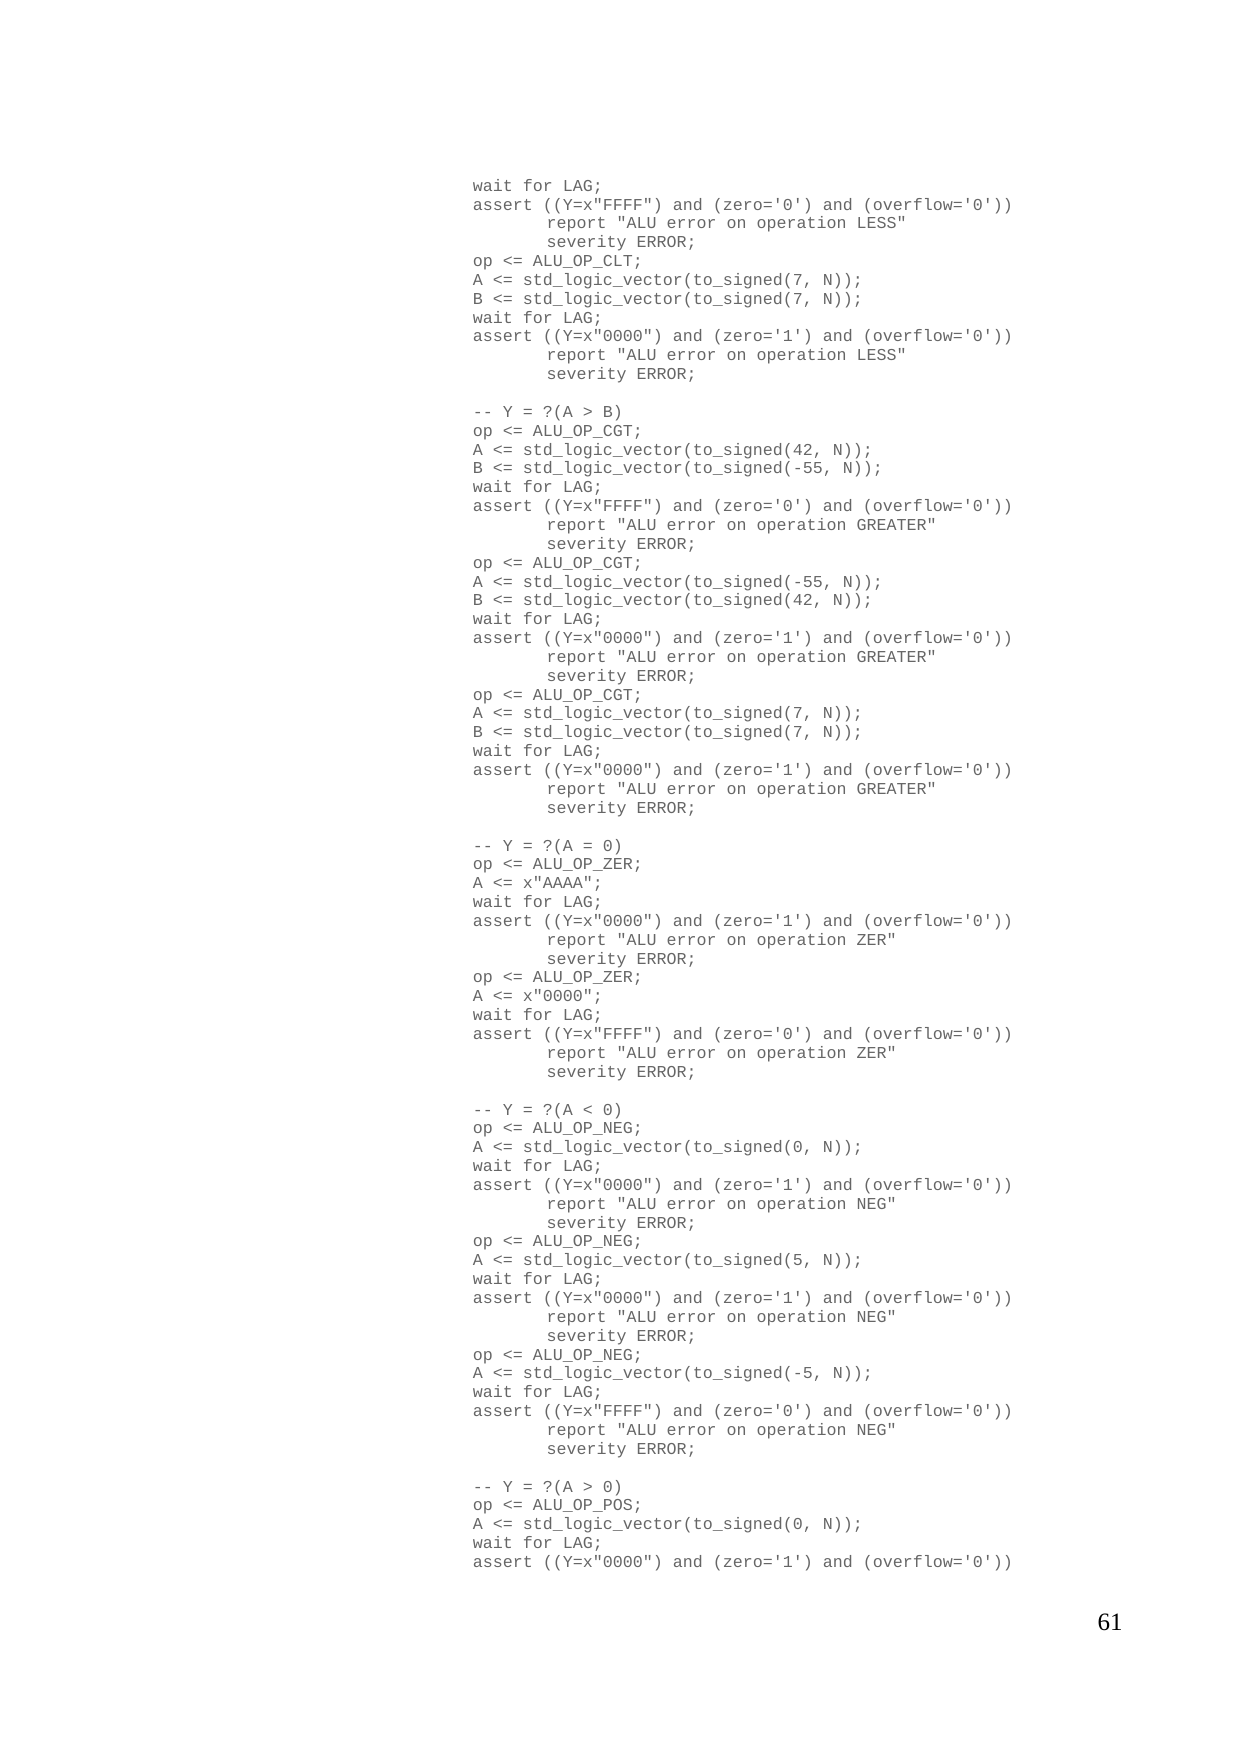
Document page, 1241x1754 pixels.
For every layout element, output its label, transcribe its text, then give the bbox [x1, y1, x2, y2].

text op <= ALU_OP_NEG; [177, 1233, 1122, 1252]
text -- Y = ?(A > 0) [177, 1478, 1122, 1497]
text B <= std_logic_vector(to_signed(7, N)); [177, 290, 1122, 309]
text severity ERROR; [177, 1214, 1122, 1233]
text B <= std_logic_vector(to_signed(42, N)); [177, 592, 1122, 611]
text assert ((Y=x"FFFF") and (zero='0') and (overflow='0')) [177, 1403, 1122, 1422]
text A <= x"0000"; [177, 988, 1122, 1007]
text op <= ALU_OP_CLT; [177, 253, 1122, 271]
text report "ALU error on operation GREATER" [177, 781, 1122, 799]
text -- Y = ?(A > B) [177, 403, 1122, 422]
text A <= std_logic_vector(to_signed(7, N)); [177, 271, 1122, 290]
text severity ERROR; [177, 1440, 1122, 1459]
text assert ((Y=x"FFFF") and (zero='0') and (overflow='0')) [177, 196, 1122, 215]
text severity ERROR; [177, 1327, 1122, 1346]
text report "ALU error on operation LESS" [177, 215, 1122, 234]
text severity ERROR; [177, 1063, 1122, 1082]
text wait for LAG; [177, 1271, 1122, 1289]
text assert ((Y=x"0000") and (zero='1') and (overflow='0')) [177, 328, 1122, 347]
text severity ERROR; [177, 234, 1122, 253]
text A <= std_logic_vector(to_signed(0, N)); [177, 1139, 1122, 1158]
text severity ERROR; [177, 950, 1122, 969]
text A <= std_logic_vector(to_signed(42, N)); [177, 441, 1122, 460]
text report "ALU error on operation LESS" [177, 347, 1122, 366]
text op <= ALU_OP_POS; [177, 1497, 1122, 1516]
text A <= std_logic_vector(to_signed(-5, N)); [177, 1365, 1122, 1384]
text A <= std_logic_vector(to_signed(0, N)); [177, 1516, 1122, 1535]
text wait for LAG; [177, 1535, 1122, 1553]
text -- Y = ?(A = 0) [177, 837, 1122, 856]
text severity ERROR; [177, 535, 1122, 554]
text assert ((Y=x"FFFF") and (zero='0') and (overflow='0')) [177, 1026, 1122, 1044]
text -- Y = ?(A < 0) [177, 1101, 1122, 1120]
text wait for LAG; [177, 894, 1122, 912]
text assert ((Y=x"0000") and (zero='1') and (overflow='0')) [177, 1289, 1122, 1308]
text op <= ALU_OP_CGT; [177, 686, 1122, 705]
text op <= ALU_OP_ZER; [177, 856, 1122, 875]
text assert ((Y=x"0000") and (zero='1') and (overflow='0')) [177, 912, 1122, 931]
text severity ERROR; [177, 799, 1122, 818]
text B <= std_logic_vector(to_signed(7, N)); [177, 724, 1122, 743]
text A <= std_logic_vector(to_signed(-55, N)); [177, 573, 1122, 592]
text severity ERROR; [177, 667, 1122, 686]
text wait for LAG; [177, 177, 1122, 196]
text wait for LAG; [177, 479, 1122, 498]
text report "ALU error on operation NEG" [177, 1422, 1122, 1440]
text report "ALU error on operation ZER" [177, 1044, 1122, 1063]
text assert ((Y=x"FFFF") and (zero='0') and (overflow='0')) [177, 498, 1122, 517]
text assert ((Y=x"0000") and (zero='1') and (overflow='0')) [177, 1176, 1122, 1195]
text op <= ALU_OP_NEG; [177, 1120, 1122, 1139]
text wait for LAG; [177, 611, 1122, 630]
text assert ((Y=x"0000") and (zero='1') and (overflow='0')) [177, 630, 1122, 648]
text wait for LAG; [177, 1384, 1122, 1403]
text op <= ALU_OP_NEG; [177, 1346, 1122, 1365]
text B <= std_logic_vector(to_signed(-55, N)); [177, 460, 1122, 479]
text report "ALU error on operation NEG" [177, 1308, 1122, 1327]
text assert ((Y=x"0000") and (zero='1') and (overflow='0')) [177, 762, 1122, 781]
text A <= std_logic_vector(to_signed(7, N)); [177, 705, 1122, 724]
text report "ALU error on operation NEG" [177, 1195, 1122, 1214]
text report "ALU error on operation GREATER" [177, 517, 1122, 535]
text report "ALU error on operation GREATER" [177, 648, 1122, 667]
text severity ERROR; [177, 366, 1122, 384]
text wait for LAG; [177, 743, 1122, 762]
text op <= ALU_OP_CGT; [177, 422, 1122, 441]
text A <= x"AAAA"; [177, 875, 1122, 894]
text wait for LAG; [177, 309, 1122, 328]
text A <= std_logic_vector(to_signed(5, N)); [177, 1252, 1122, 1271]
text op <= ALU_OP_ZER; [177, 969, 1122, 988]
text report "ALU error on operation ZER" [177, 931, 1122, 950]
text wait for LAG; [177, 1158, 1122, 1176]
text assert ((Y=x"0000") and (zero='1') and (overflow='0')) [177, 1553, 1122, 1572]
text op <= ALU_OP_CGT; [177, 554, 1122, 573]
text wait for LAG; [177, 1007, 1122, 1026]
